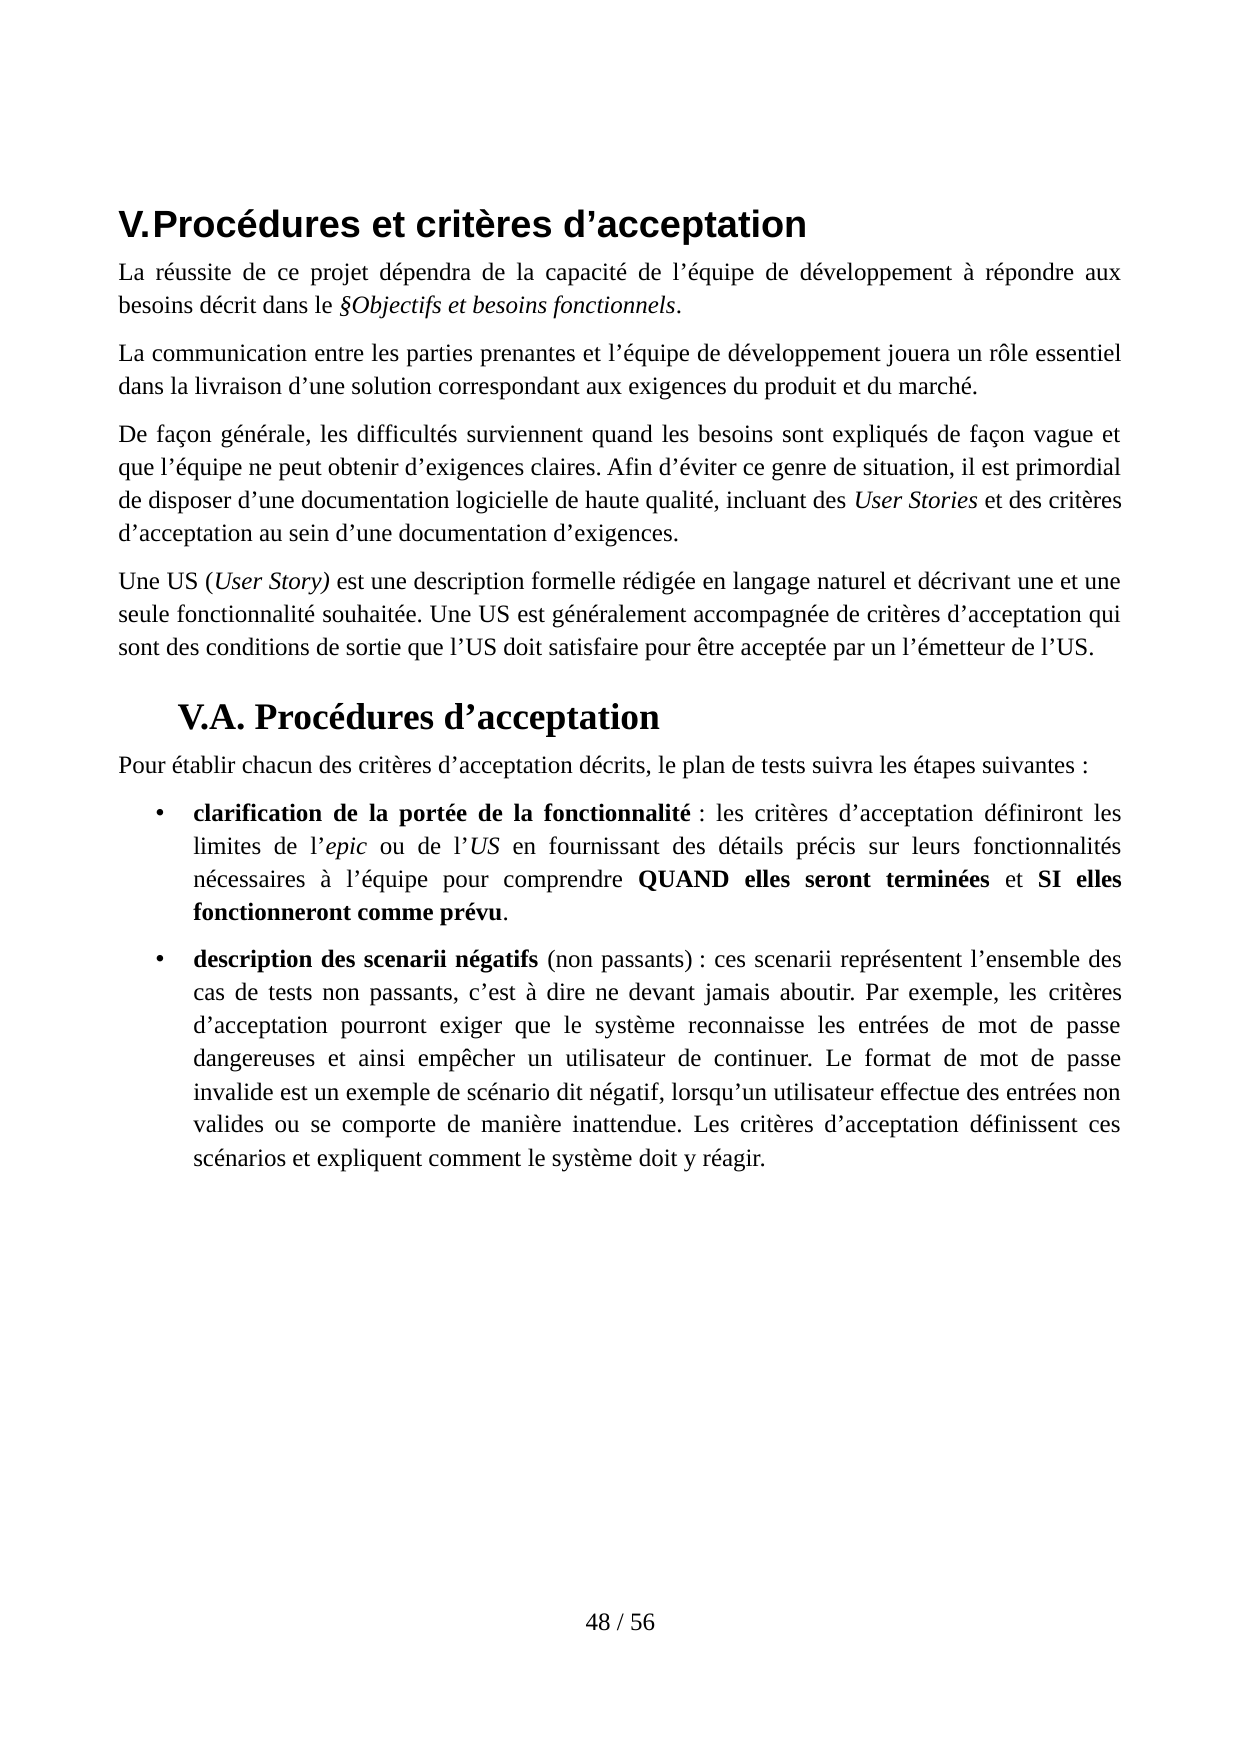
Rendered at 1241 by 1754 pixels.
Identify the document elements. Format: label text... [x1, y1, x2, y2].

list description des scenarii négatifs (non passants) : ces scenarii représentent l’ensemble des cas de tests non passants, c’est à dire ne devant jamais aboutir. Par exemple, les critères d’acceptation pourront exiger que le système reconnaisse les entrées de mot de passe dangereuses et ainsi empêcher un utilisateur de continuer. Le format de mot de passe invalide est un exemple de scénario dit négatif, lorsqu’un utilisateur effectue des entrées non valides ou se comporte de manière inattendue. Les critères d’acceptation définissent ces scénarios et expliquent comment le système doit y réagir. [156, 944, 1122, 1171]
list clarification de la portée de la fonctionnalité : les critères d’acceptation définiront les limites de l’epic ou de l’US en fournissant des détails précis sur leurs fonctionnalités nécessaires à l’équipe pour comprendre QUAND elles seront terminées et SI elles fonctionneront comme prévu. [156, 798, 1122, 926]
text Pour établir chacun des critères d’acceptation décrits, le plan de tests suivra les étapes suivantes : [118, 750, 1122, 779]
text La réussite de ce projet dépendra de la capacité de l’équipe de développement à répondre aux besoins décrit dans le §Objectifs et besoins fonctionnels. [118, 257, 1122, 319]
text Une US (User Story) est une description formelle rédigée en langage naturel et décrivant une et une seule fonctionnalité souhaitée. Une US est généralement accompagnée de critères d’acceptation qui sont des conditions de sortie que l’US doit satisfaire pour être acceptée par un l’émetteur de l’US. [118, 566, 1122, 661]
text La communication entre les parties prenantes et l’équipe de développement jouera un rôle essentiel dans la livraison d’une solution correspondant aux exigences du produit et du marché. [118, 338, 1122, 400]
text De façon générale, les difficultés surviennent quand les besoins sont expliqués de façon vague et que l’équipe ne peut obtenir d’exigences claires. Afin d’éviter ce genre de situation, il est primordial de disposer d’une documentation logicielle de haute qualité, incluant des User Stories et des critères d’acceptation au sein d’une documentation d’exigences. [118, 419, 1122, 547]
subtitle Procédures et critères d’acceptation [118, 201, 1122, 245]
subtitle Procédures d’acceptation [118, 695, 1122, 738]
